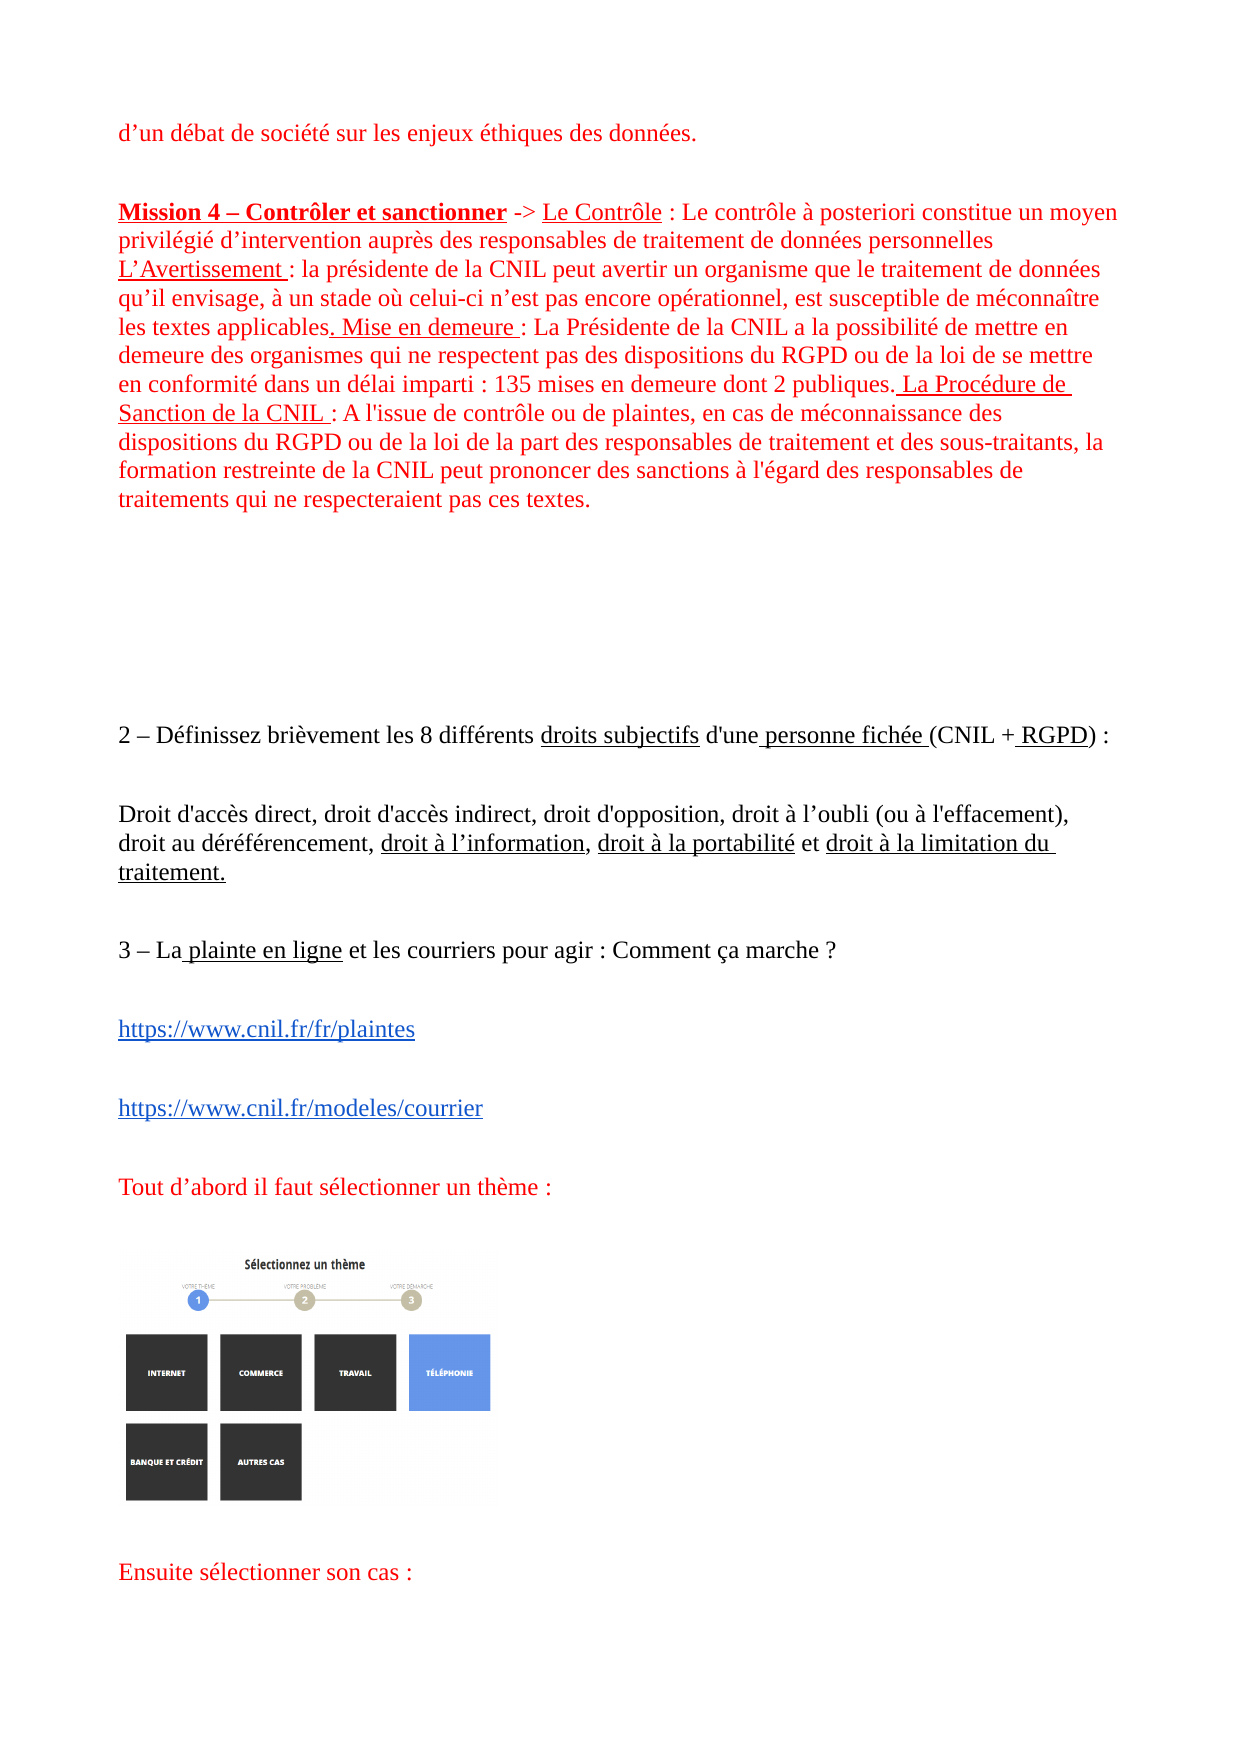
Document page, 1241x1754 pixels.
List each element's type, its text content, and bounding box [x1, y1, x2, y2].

text Droit d'accès direct, droit d'accès indirect, droit d'opposition, droit à l’oubli (ou à l'effacement), droit au déréférencement, droit à l’information, droit à la portabilité et droit à la limitation du traitement. [118, 799, 1122, 886]
text d’un débat de société sur les enjeux éthiques des données. [118, 118, 1122, 147]
text Tout d’abord il faut sélectionner un thème : [118, 1172, 1122, 1201]
text 2 – Définissez brièvement les 8 différents droits subjectifs d'une personne fichée (CNIL + RGPD) : [118, 721, 1122, 749]
text Mission 4 – Contrôler et sanctionner -> Le Contrôle : Le contrôle à posteriori constitue un moyen privilégié d’intervention auprès des responsables de traitement de données personnelles L’Avertissement : la présidente de la CNIL peut avertir un organisme que le traitement de données qu’il envisage, à un stade où celui-ci n’est pas encore opérationnel, est susceptible de méconnaître les textes applicables. Mise en demeure : La Présidente de la CNIL a la possibilité de mettre en demeure des organismes qui ne respectent pas des dispositions du RGPD ou de la loi de se mettre en conformité dans un délai imparti : 135 mises en demeure dont 2 publiques. La Procédure de Sanction de la CNIL : A l'issue de contrôle ou de plaintes, en cas de méconnaissance des dispositions du RGPD ou de la loi de la part des responsables de traitement et des sous-traitants, la formation restreinte de la CNIL peut prononcer des sanctions à l'égard des responsables de traitements qui ne respecteraient pas ces textes. [118, 197, 1122, 513]
text https://www.cnil.fr/fr/plaintes [118, 1014, 1122, 1043]
text 3 – La plainte en ligne et les courriers pour agir : Comment ça marche ? [118, 936, 1122, 964]
text Ensuite sélectionner son cas : [118, 1557, 1122, 1585]
text https://www.cnil.fr/modeles/courrier [118, 1093, 1122, 1122]
